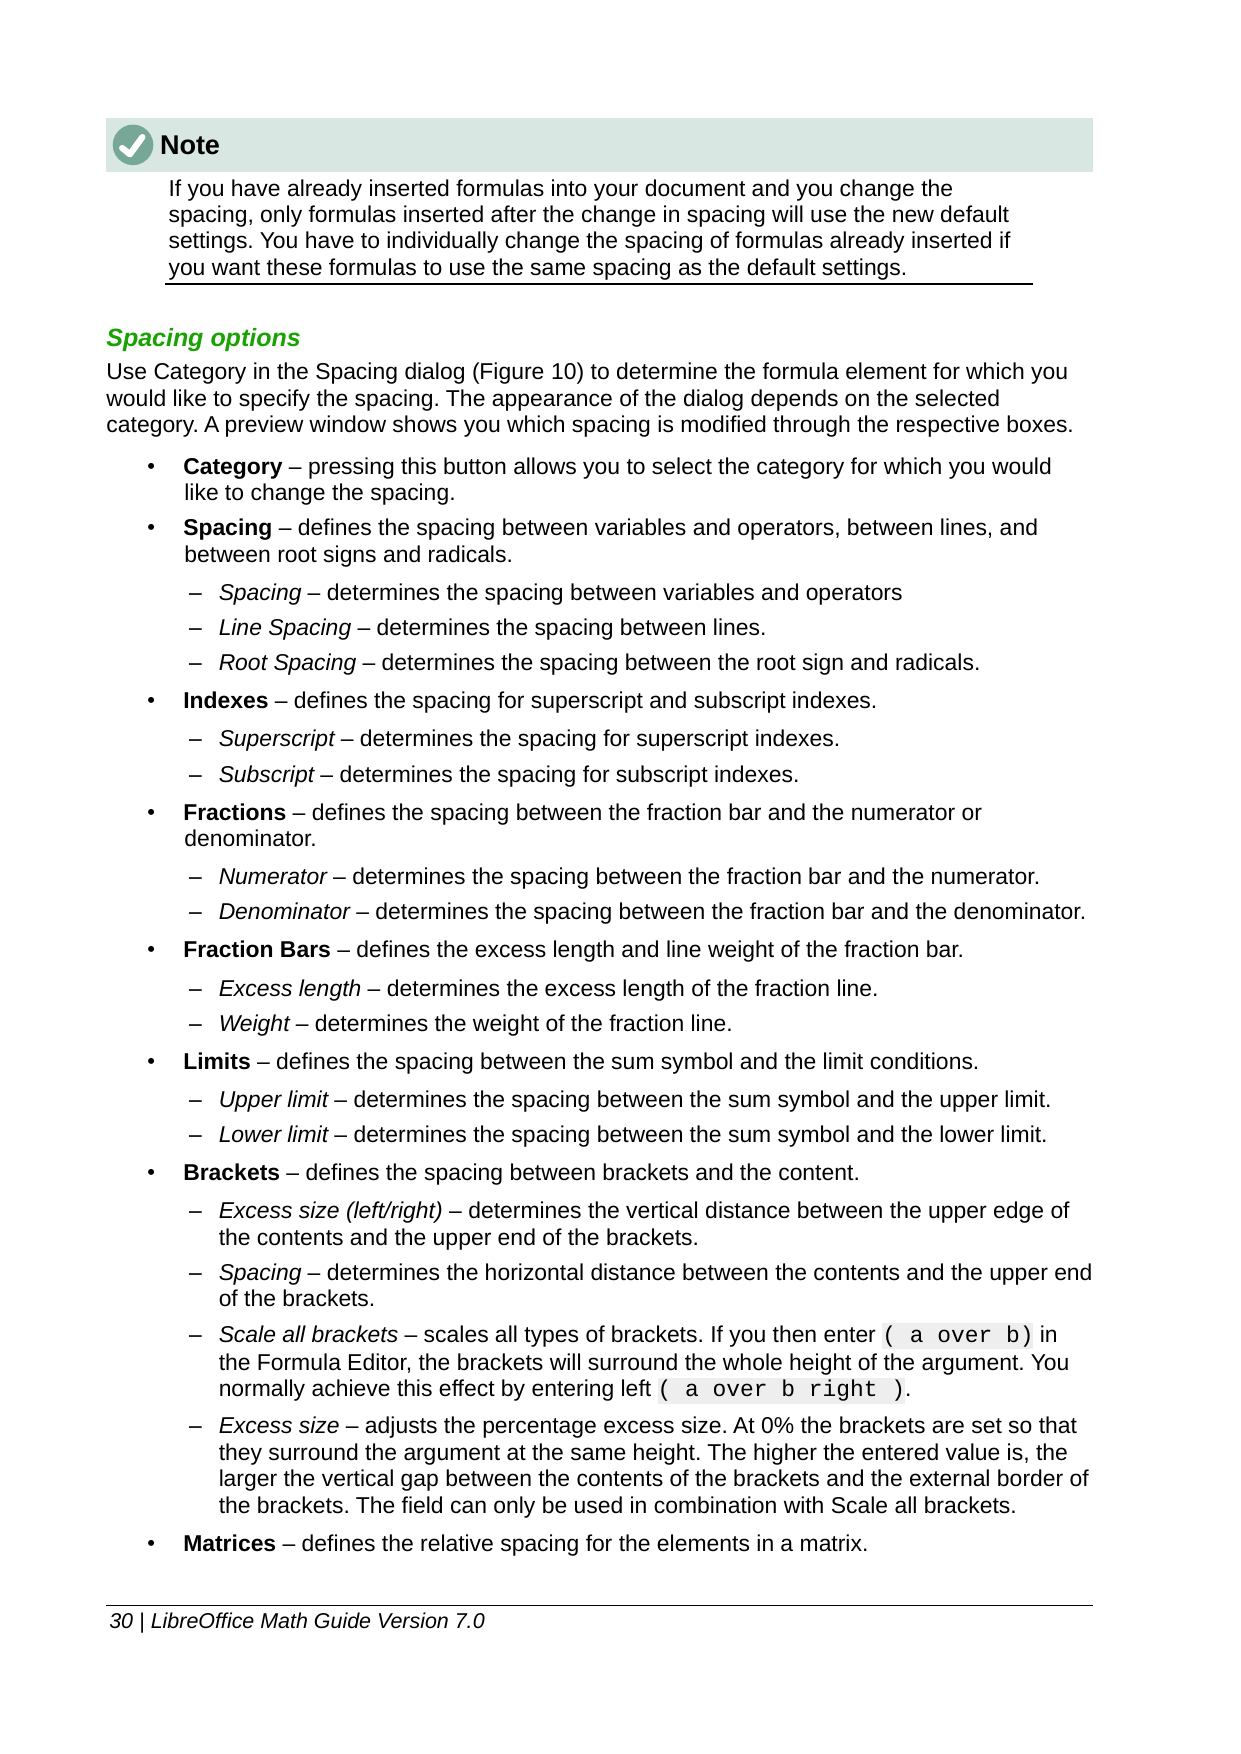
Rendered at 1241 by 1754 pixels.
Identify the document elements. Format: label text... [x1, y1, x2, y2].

list Excess length – determines the excess length of the fraction line. [189, 974, 1093, 1001]
list Lower limit – determines the spacing between the sum symbol and the lower limit. [189, 1121, 1093, 1148]
list Denominator – determines the spacing between the fraction bar and the denominator. [189, 898, 1093, 925]
list Indexes – defines the spacing for superscript and subscript indexes. [144, 684, 1093, 716]
subtitle Note [106, 118, 1093, 172]
list Numerator – determines the spacing between the fraction bar and the numerator. [189, 863, 1093, 889]
list Upper limit – determines the spacing between the sum symbol and the upper limit. [189, 1086, 1093, 1112]
list Line Spacing – determines the spacing between lines. [189, 614, 1093, 640]
list Weight – determines the weight of the fraction line. [189, 1010, 1093, 1036]
text If you have already inserted formulas into your document and you change the spacing, only formulas inserted after the change in spacing will use the new default settings. You have to individually change the spacing of formulas already inserted if you want these formulas to use the same spacing as the default settings. [165, 172, 1033, 283]
list Root Spacing – determines the spacing between the root sign and radicals. [189, 649, 1093, 675]
list Subscript – determines the spacing for subscript indexes. [189, 761, 1093, 787]
list Excess size – adjusts the percentage excess size. At 0% the brackets are set so that they surround the argument at the same height. The higher the entered value is, the larger the vertical gap between the contents of the brackets and the external border of the brackets. The field can only be used in combination with Scale all brackets. [189, 1412, 1093, 1518]
list Scale all brackets – scales all types of brackets. If you then enter ( a over b) in the Formula Editor, the brackets will surround the whole height of the argument. You normally achieve this effect by entering left ( a over b right ). [189, 1321, 1093, 1404]
list Superscript – determines the spacing for superscript indexes. [189, 725, 1093, 752]
list Spacing – determines the horizontal distance between the contents and the upper end of the brackets. [189, 1259, 1093, 1312]
subtitle Spacing options [106, 323, 1093, 352]
list Spacing – defines the spacing between variables and operators, between lines, and between root signs and radicals. [144, 511, 1093, 570]
list Brackets – defines the spacing between brackets and the content. [144, 1156, 1093, 1189]
list Limits – defines the spacing between the sum symbol and the limit conditions. [144, 1045, 1093, 1077]
list Fraction Bars – defines the excess length and line weight of the fraction bar. [144, 933, 1093, 966]
list Fractions – defines the spacing between the fraction bar and the numerator or denominator. [144, 796, 1093, 854]
list Excess size (left/right) – determines the vertical distance between the upper edge of the contents and the upper end of the brackets. [189, 1197, 1093, 1250]
text Use Category in the Spacing dialog (Figure 10) to determine the formula element for which you would like to specify the spacing. The appearance of the dialog depends on the selected category. A preview window shows you which spacing is modified through the respective boxes. [106, 358, 1093, 437]
list Category – pressing this button allows you to select the category for which you would like to change the spacing. [144, 450, 1093, 505]
list Matrices – defines the relative spacing for the elements in a matrix. [144, 1527, 1093, 1559]
list Spacing – determines the spacing between variables and operators [189, 579, 1093, 605]
